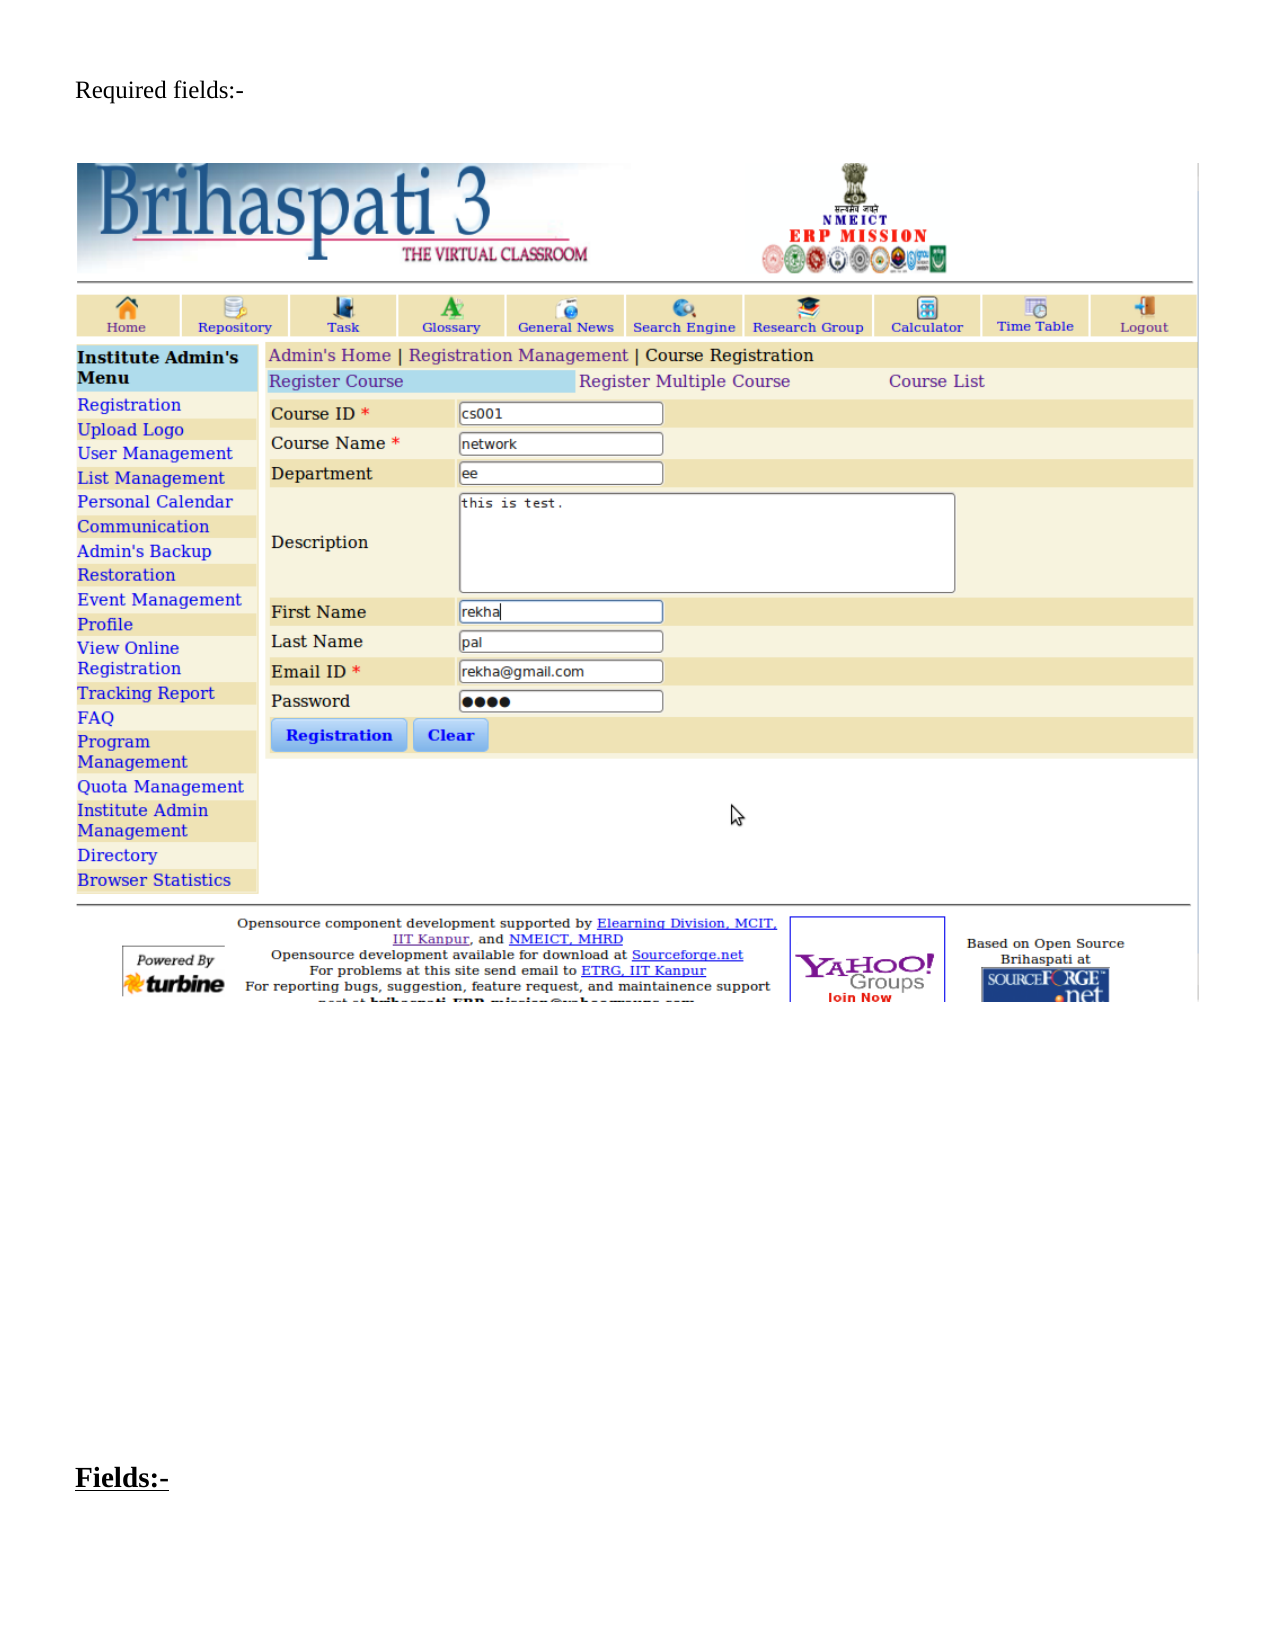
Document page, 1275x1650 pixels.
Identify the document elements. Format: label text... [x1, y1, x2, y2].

picture [76, 163, 1199, 1002]
text Fields:- [75, 1461, 1200, 1494]
text Required fields:- [75, 75, 1200, 104]
